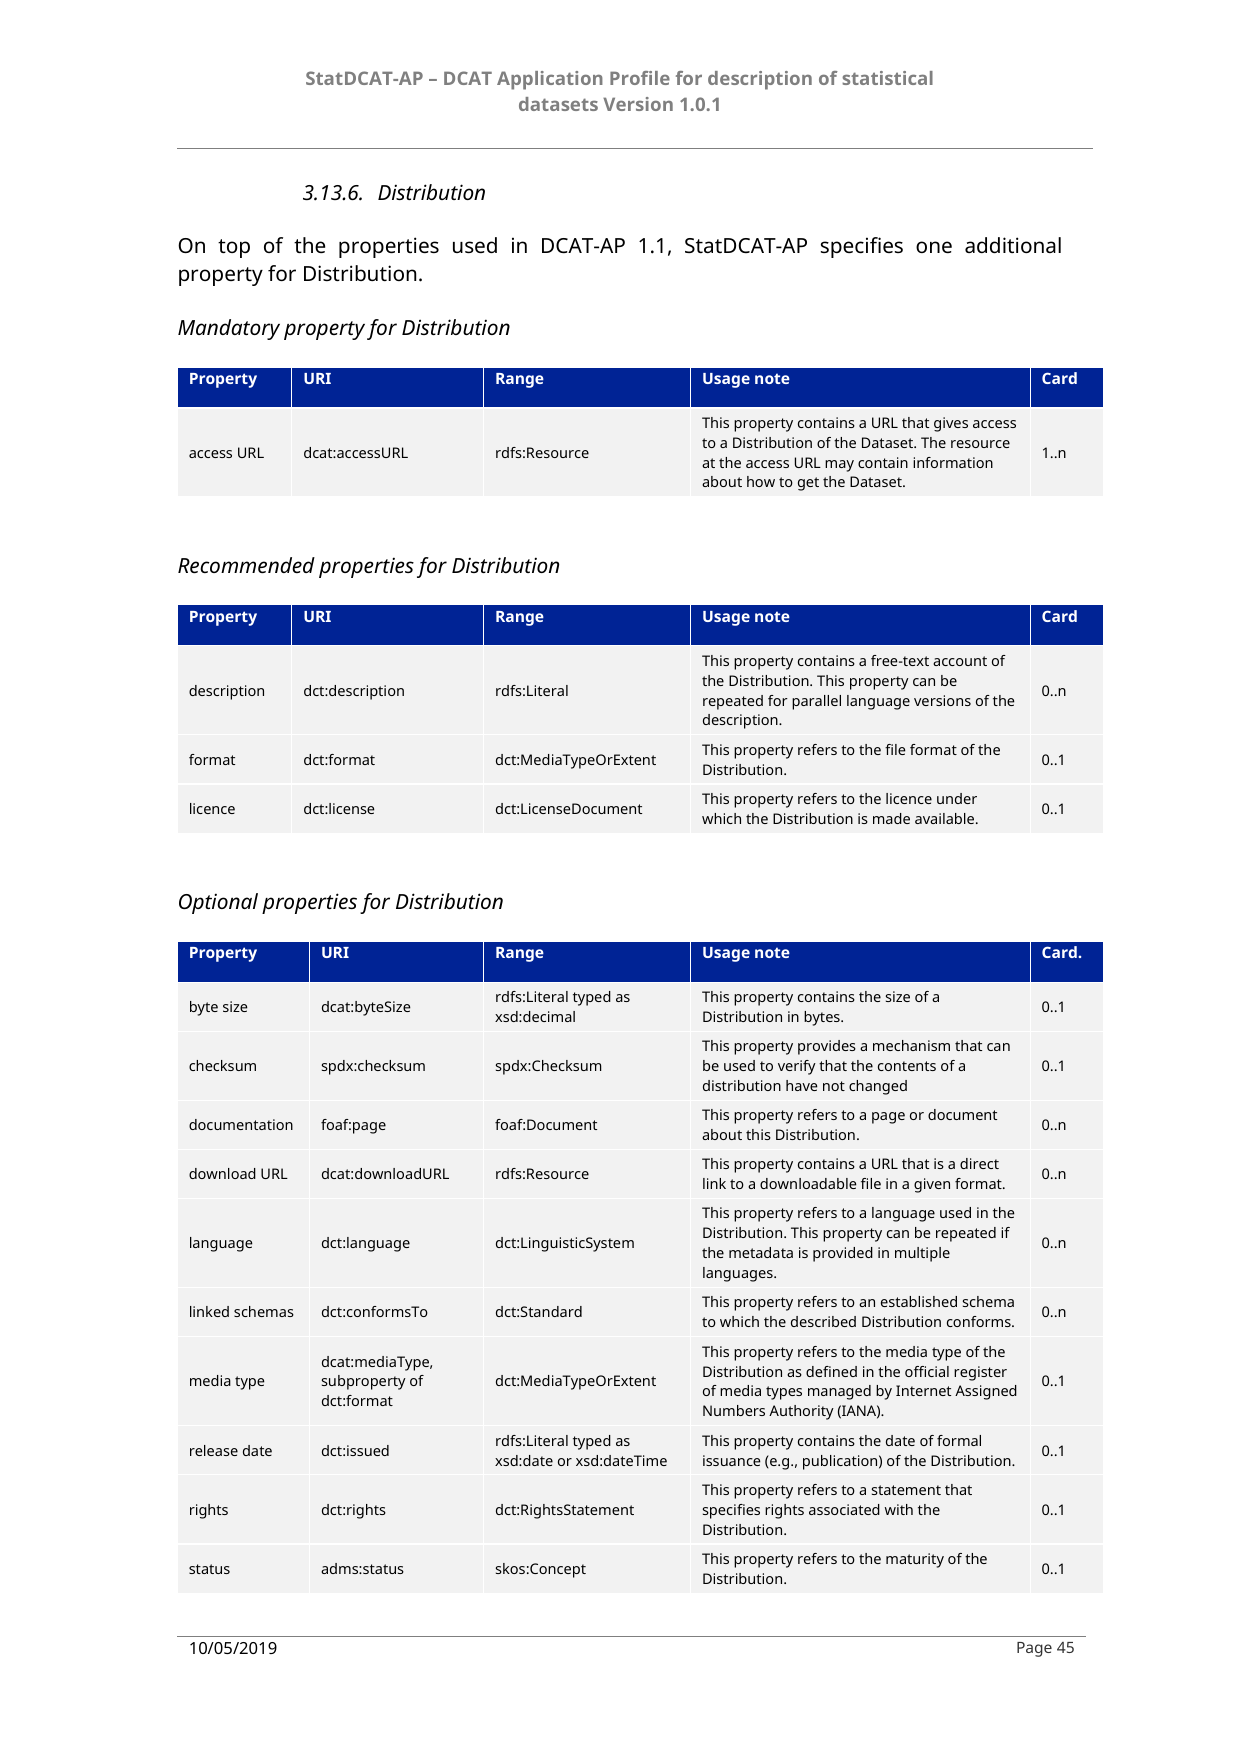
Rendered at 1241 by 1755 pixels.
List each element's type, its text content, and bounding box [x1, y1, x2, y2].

table_header URI [310, 942, 483, 982]
table_cell This property refers to a language used in the Distribution. This property can be repeated if the metadata is provided in multiple languages. [691, 1199, 1030, 1287]
table_cell This property refers to the media type of the Distribution as defined in the official register of media types managed by Internet Assigned Numbers Authority (IANA). [691, 1337, 1030, 1425]
table_cell 0..1 [1031, 735, 1103, 783]
table_cell This property refers to the maturity of the Distribution. [691, 1545, 1030, 1593]
table_cell rdfs:Literal typed as xsd:decimal [484, 983, 690, 1031]
table_cell foaf:Document [484, 1101, 690, 1149]
table_cell dct:MediaTypeOrExtent [484, 735, 690, 783]
table_cell 0..1 [1031, 983, 1103, 1031]
table_cell checksum [178, 1032, 309, 1100]
table_cell spdx:checksum [310, 1032, 483, 1100]
table_cell dct:license [292, 785, 483, 833]
table_cell dct:rights [310, 1475, 483, 1543]
table_cell 0..n [1031, 1199, 1103, 1287]
table_cell rights [178, 1475, 309, 1543]
table_cell 0..1 [1031, 1032, 1103, 1100]
table_cell dct:LinguisticSystem [484, 1199, 690, 1287]
table_cell This property refers to the licence under which the Distribution is made available. [691, 785, 1030, 833]
table_cell dct:conformsTo [310, 1288, 483, 1336]
table_cell foaf:page [310, 1101, 483, 1149]
table_header Card [1031, 605, 1103, 645]
table_cell dcat:accessURL [292, 409, 483, 496]
table_cell release date [178, 1426, 309, 1474]
table_cell access URL [178, 409, 291, 496]
table_header Usage note [691, 605, 1030, 645]
table_cell rdfs:Literal [484, 646, 690, 734]
table_cell This property contains the date of formal issuance (e.g., publication) of the Distribution. [691, 1426, 1030, 1474]
table_cell dct:RightsStatement [484, 1475, 690, 1543]
table_header Range [484, 942, 690, 982]
table_header URI [292, 605, 483, 645]
table_cell dct:LicenseDocument [484, 785, 690, 833]
table_cell 0..1 [1031, 1426, 1103, 1474]
table_cell download URL [178, 1150, 309, 1198]
table_cell dct:issued [310, 1426, 483, 1474]
table_cell skos:Concept [484, 1545, 690, 1593]
table_cell media type [178, 1337, 309, 1425]
table_cell 0..1 [1031, 1475, 1103, 1543]
table_cell 0..n [1031, 1288, 1103, 1336]
subtitle Distribution [302, 178, 1063, 206]
table_cell 0..1 [1031, 1337, 1103, 1425]
table_cell description [178, 646, 291, 734]
table_cell 0..n [1031, 646, 1103, 734]
text Optional properties for Distribution [177, 887, 1063, 916]
table_cell dct:MediaTypeOrExtent [484, 1337, 690, 1425]
table_cell This property contains the size of a Distribution in bytes. [691, 983, 1030, 1031]
table_cell status [178, 1545, 309, 1593]
table_cell dcat:mediaType, subproperty of dct:format [310, 1337, 483, 1425]
table_cell rdfs:Resource [484, 409, 690, 496]
table_cell format [178, 735, 291, 783]
table_cell spdx:Checksum [484, 1032, 690, 1100]
table_cell This property refers to a page or document about this Distribution. [691, 1101, 1030, 1149]
table_cell adms:status [310, 1545, 483, 1593]
table_cell This property contains a URL that gives access to a Distribution of the Dataset. The resource at the access URL may contain information about how to get the Dataset. [691, 409, 1030, 496]
table_header URI [292, 368, 483, 407]
text On top of the properties used in DCAT-AP 1.1, StatDCAT-AP specifies one additional property for Distribution. [177, 231, 1063, 288]
text Mandatory property for Distribution [177, 313, 1063, 341]
table_cell This property provides a mechanism that can be used to verify that the contents of a distribution have not changed [691, 1032, 1030, 1100]
table_cell dct:Standard [484, 1288, 690, 1336]
table_cell licence [178, 785, 291, 833]
table_header Property [178, 605, 291, 645]
table_cell 0..n [1031, 1150, 1103, 1198]
table_cell This property refers to an established schema to which the described Distribution conforms. [691, 1288, 1030, 1336]
table_cell dct:format [292, 735, 483, 783]
table_cell linked schemas [178, 1288, 309, 1336]
table_header Usage note [691, 368, 1030, 407]
table_header Range [484, 368, 690, 407]
table_header Card. [1031, 942, 1103, 982]
table_cell dcat:downloadURL [310, 1150, 483, 1198]
table_cell This property contains a free-text account of the Distribution. This property can be repeated for parallel language versions of the description. [691, 646, 1030, 734]
table_cell rdfs:Resource [484, 1150, 690, 1198]
table_header Range [484, 605, 690, 645]
table_cell 0..1 [1031, 785, 1103, 833]
table_cell 1..n [1031, 409, 1103, 496]
table_cell This property refers to a statement that specifies rights associated with the Distribution. [691, 1475, 1030, 1543]
table_cell language [178, 1199, 309, 1287]
table_cell rdfs:Literal typed as xsd:date or xsd:dateTime [484, 1426, 690, 1474]
table_header Usage note [691, 942, 1030, 982]
table_header Card [1031, 368, 1103, 407]
table_cell 0..n [1031, 1101, 1103, 1149]
table_cell 0..1 [1031, 1545, 1103, 1593]
table_cell byte size [178, 983, 309, 1031]
table_cell dct:description [292, 646, 483, 734]
table_header Property [178, 368, 291, 407]
table_cell This property refers to the file format of the Distribution. [691, 735, 1030, 783]
table_cell dct:language [310, 1199, 483, 1287]
table_cell documentation [178, 1101, 309, 1149]
text Recommended properties for Distribution [177, 551, 1063, 579]
table_cell This property contains a URL that is a direct link to a downloadable file in a given format. [691, 1150, 1030, 1198]
table_header Property [178, 942, 309, 982]
table_cell dcat:byteSize [310, 983, 483, 1031]
